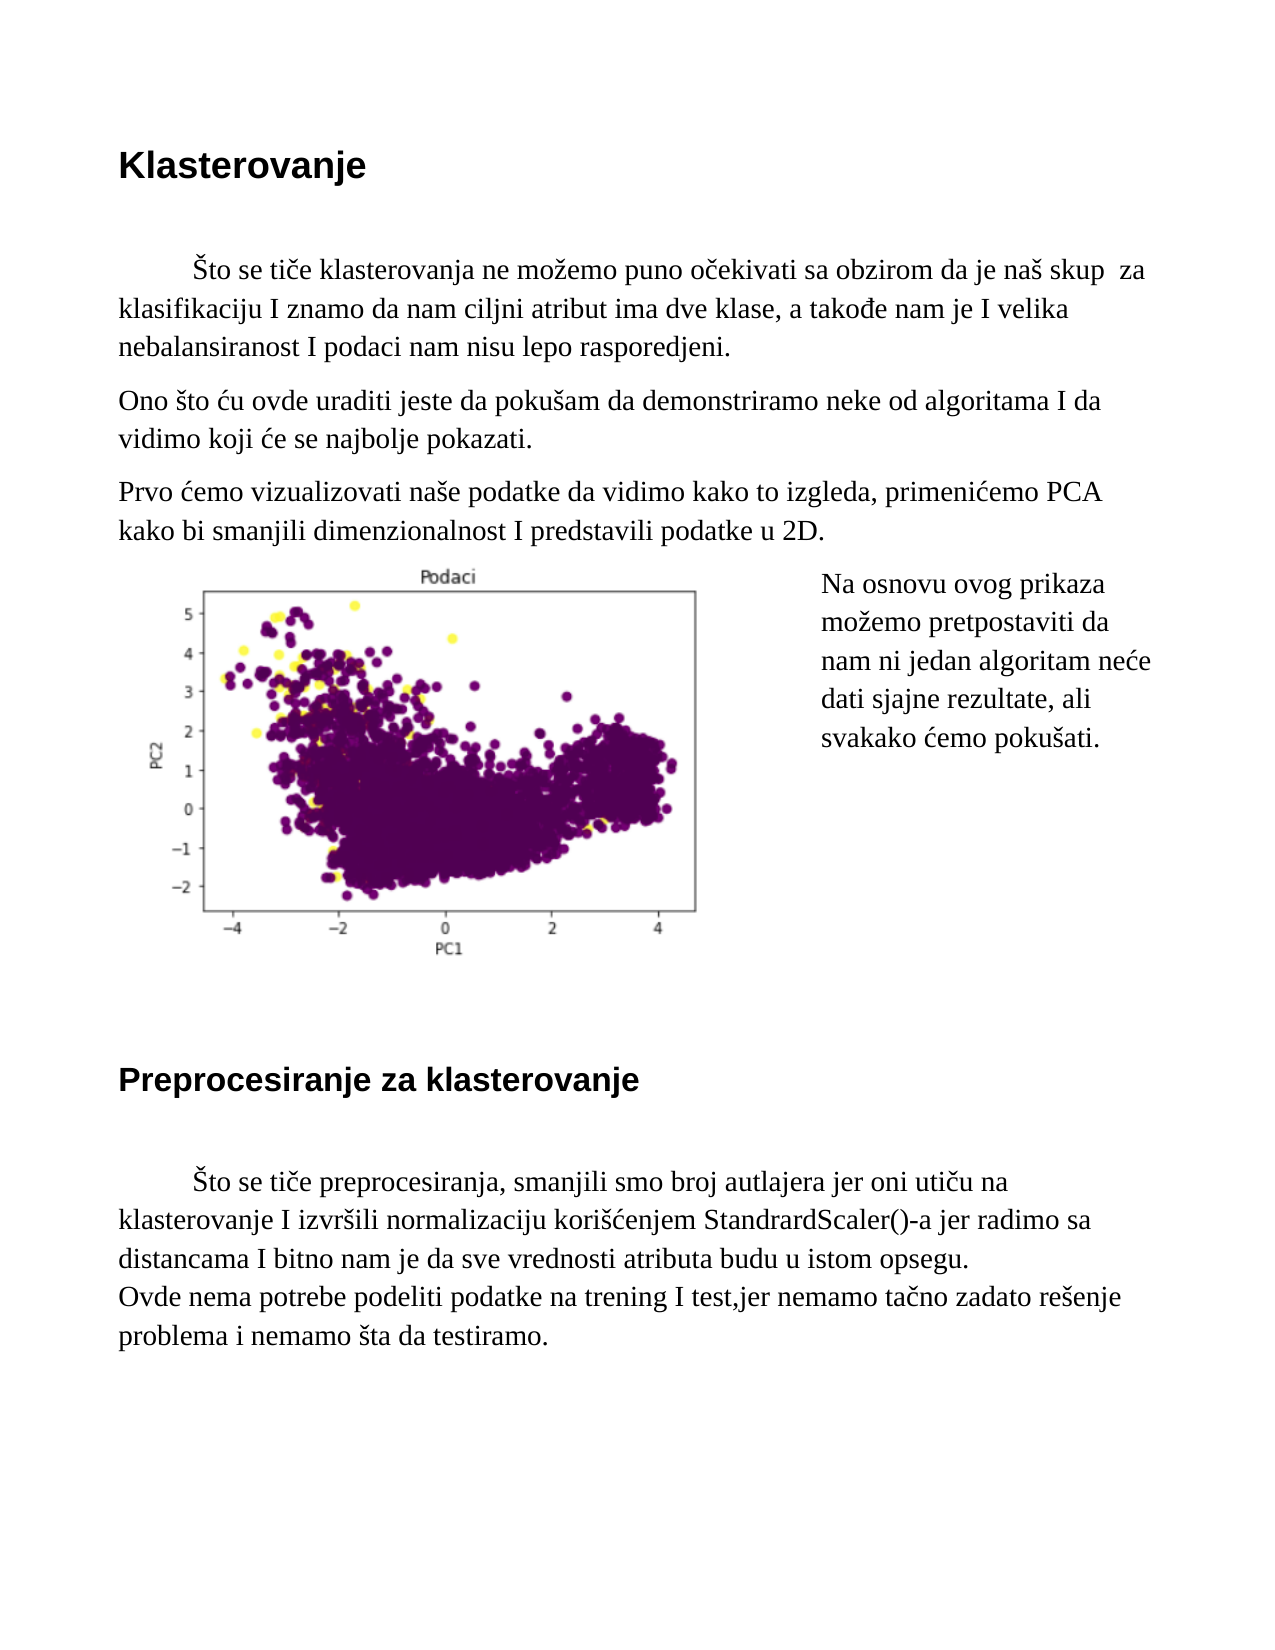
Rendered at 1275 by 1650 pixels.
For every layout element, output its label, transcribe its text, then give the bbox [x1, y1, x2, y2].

text Što se tiče klasterovanja ne možemo puno očekivati sa obzirom da je naš skup za klasifikaciju I znamo da nam ciljni atribut ima dve klase, a takođe nam je I velika nebalansiranost I podaci nam nisu lepo rasporedjeni. [118, 252, 1157, 363]
subtitle Preprocesiranje za klasterovanje [118, 1060, 1157, 1098]
text Što se tiče preprocesiranja, smanjili smo broj autlajera jer oni utiču na klasterovanje I izvršili normalizaciju korišćenjem StandrardScaler()-a jer radimo sa distancama I bitno nam je da sve vrednosti atributa budu u istom opsegu. Ovde nema potrebe podeliti podatke na trening I test,jer nemamo tačno zadato rešenje problema i nemamo šta da testiramo. [118, 1164, 1157, 1352]
text Prvo ćemo vizualizovati naše podatke da vidimo kako to izgleda, primenićemo PCA kako bi smanjili dimenzionalnost I predstavili podatke u 2D. [118, 474, 1157, 546]
text Ono što ću ovde uraditi jeste da pokušam da demonstriramo neke od algoritama I da vidimo koji će se najbolje pokazati. [118, 383, 1157, 455]
text Na osnovu ovog prikaza možemo pretpostaviti da nam ni jedan algoritam neće dati sjajne rezultate, ali svakako ćemo pokušati. [821, 566, 1157, 754]
subtitle Klasterovanje [118, 143, 1157, 187]
picture [64, 556, 821, 977]
